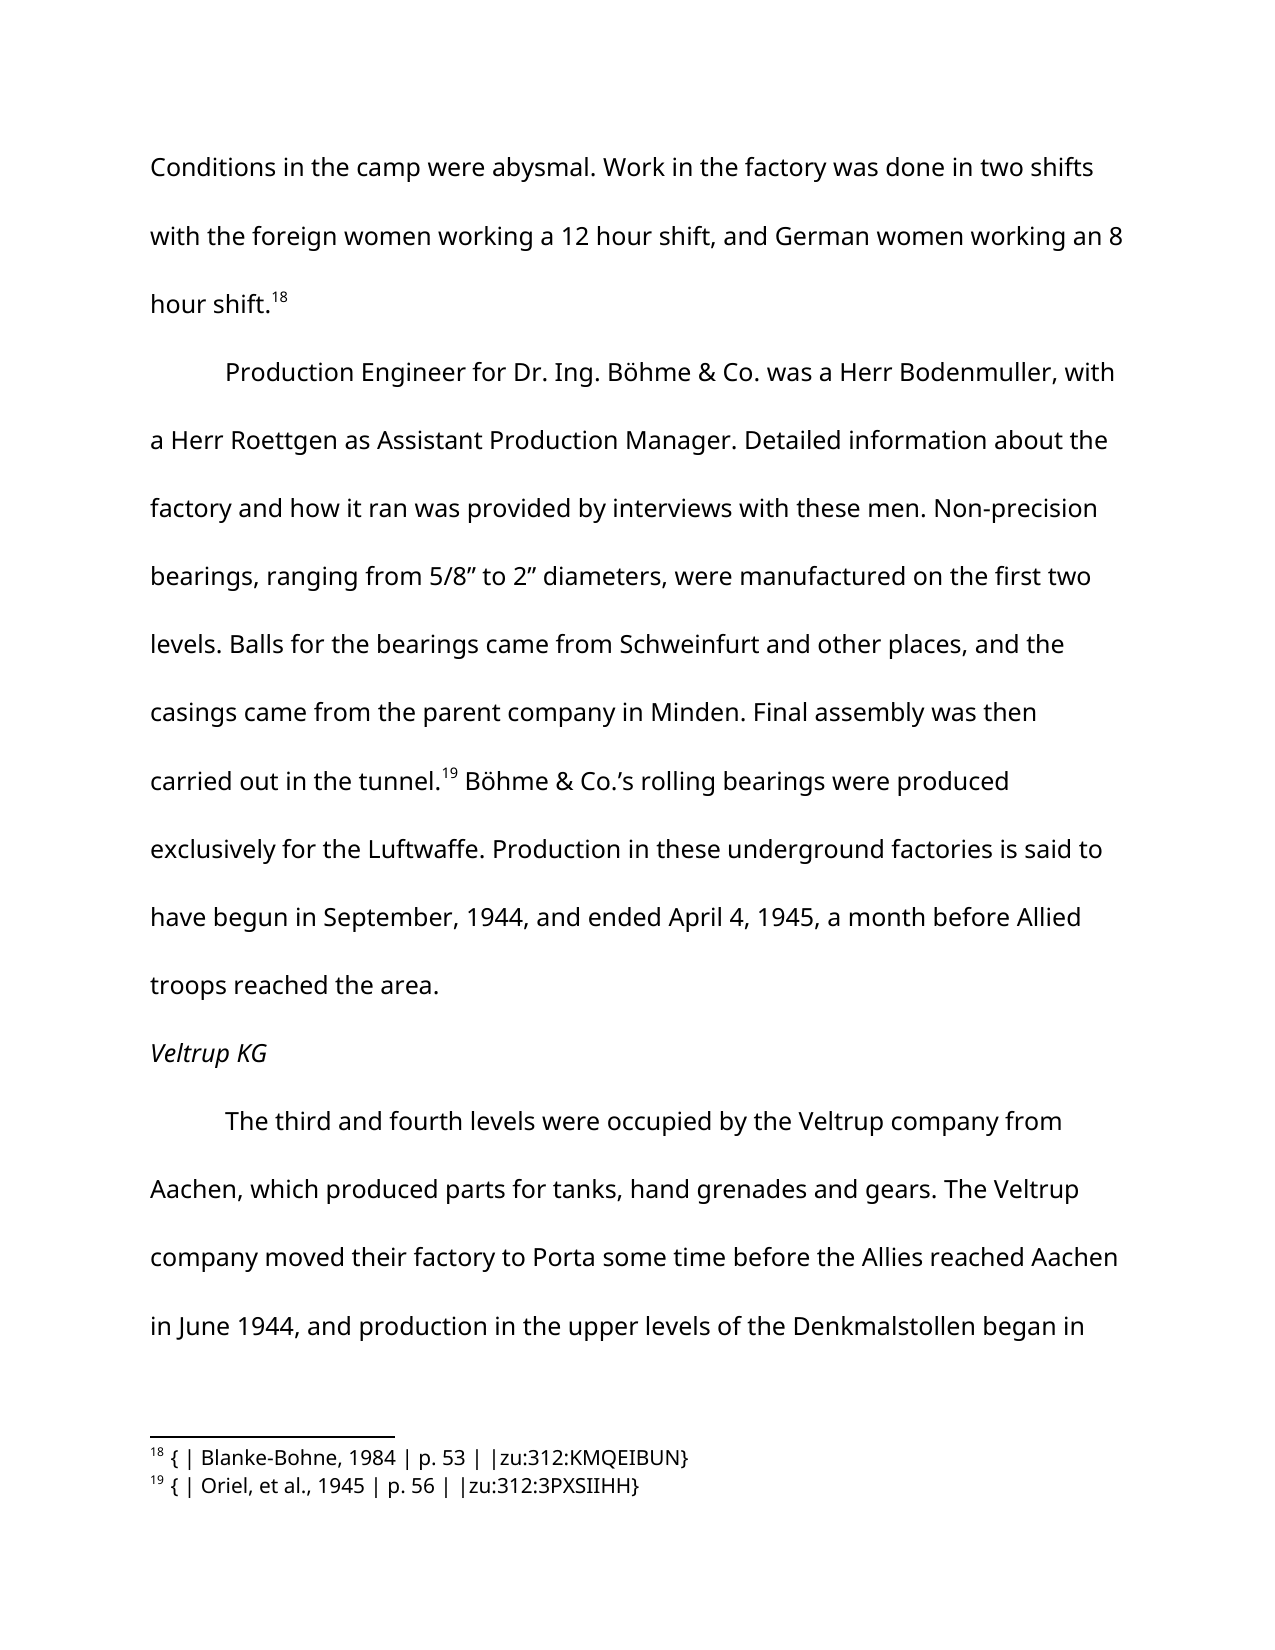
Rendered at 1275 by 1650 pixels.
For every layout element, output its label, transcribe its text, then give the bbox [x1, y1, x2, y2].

text The third and fourth levels were occupied by the Veltrup company from Aachen, which produced parts for tanks, hand grenades and gears. The Veltrup company moved their factory to Porta some time before the Allies reached Aachen in June 1944, and production in the upper levels of the Denkmalstollen began in [150, 1104, 1125, 1342]
text Veltrup KG [150, 1036, 1125, 1070]
text Production Engineer for Dr. Ing. Böhme & Co. was a Herr Bodenmuller, with a Herr Roettgen as Assistant Production Manager. Detailed information about the factory and how it ran was provided by interviews with these men. Non-precision bearings, ranging from 5/8” to 2” diameters, were manufactured on the first two levels. Balls for the bearings came from Schweinfurt and other places, and the casings came from the parent company in Minden. Final assembly was then carried out in the tunnel. Böhme & Co.’s rolling bearings were produced exclusively for the Luftwaffe. Production in these underground factories is said to have begun in September, 1944, and ended April 4, 1945, a month before Allied troops reached the area. [150, 354, 1125, 1002]
text { | Oriel, et al., 1945 | p. 56 | |zu:312:3PXSIIHH} [150, 1472, 1125, 1500]
text Conditions in the camp were abysmal. Work in the factory was done in two shifts with the foreign women working a 12 hour shift, and German women working an 8 hour shift. [150, 150, 1125, 320]
text { | Blanke-Bohne, 1984 | p. 53 | |zu:312:KMQEIBUN} [150, 1443, 1125, 1472]
